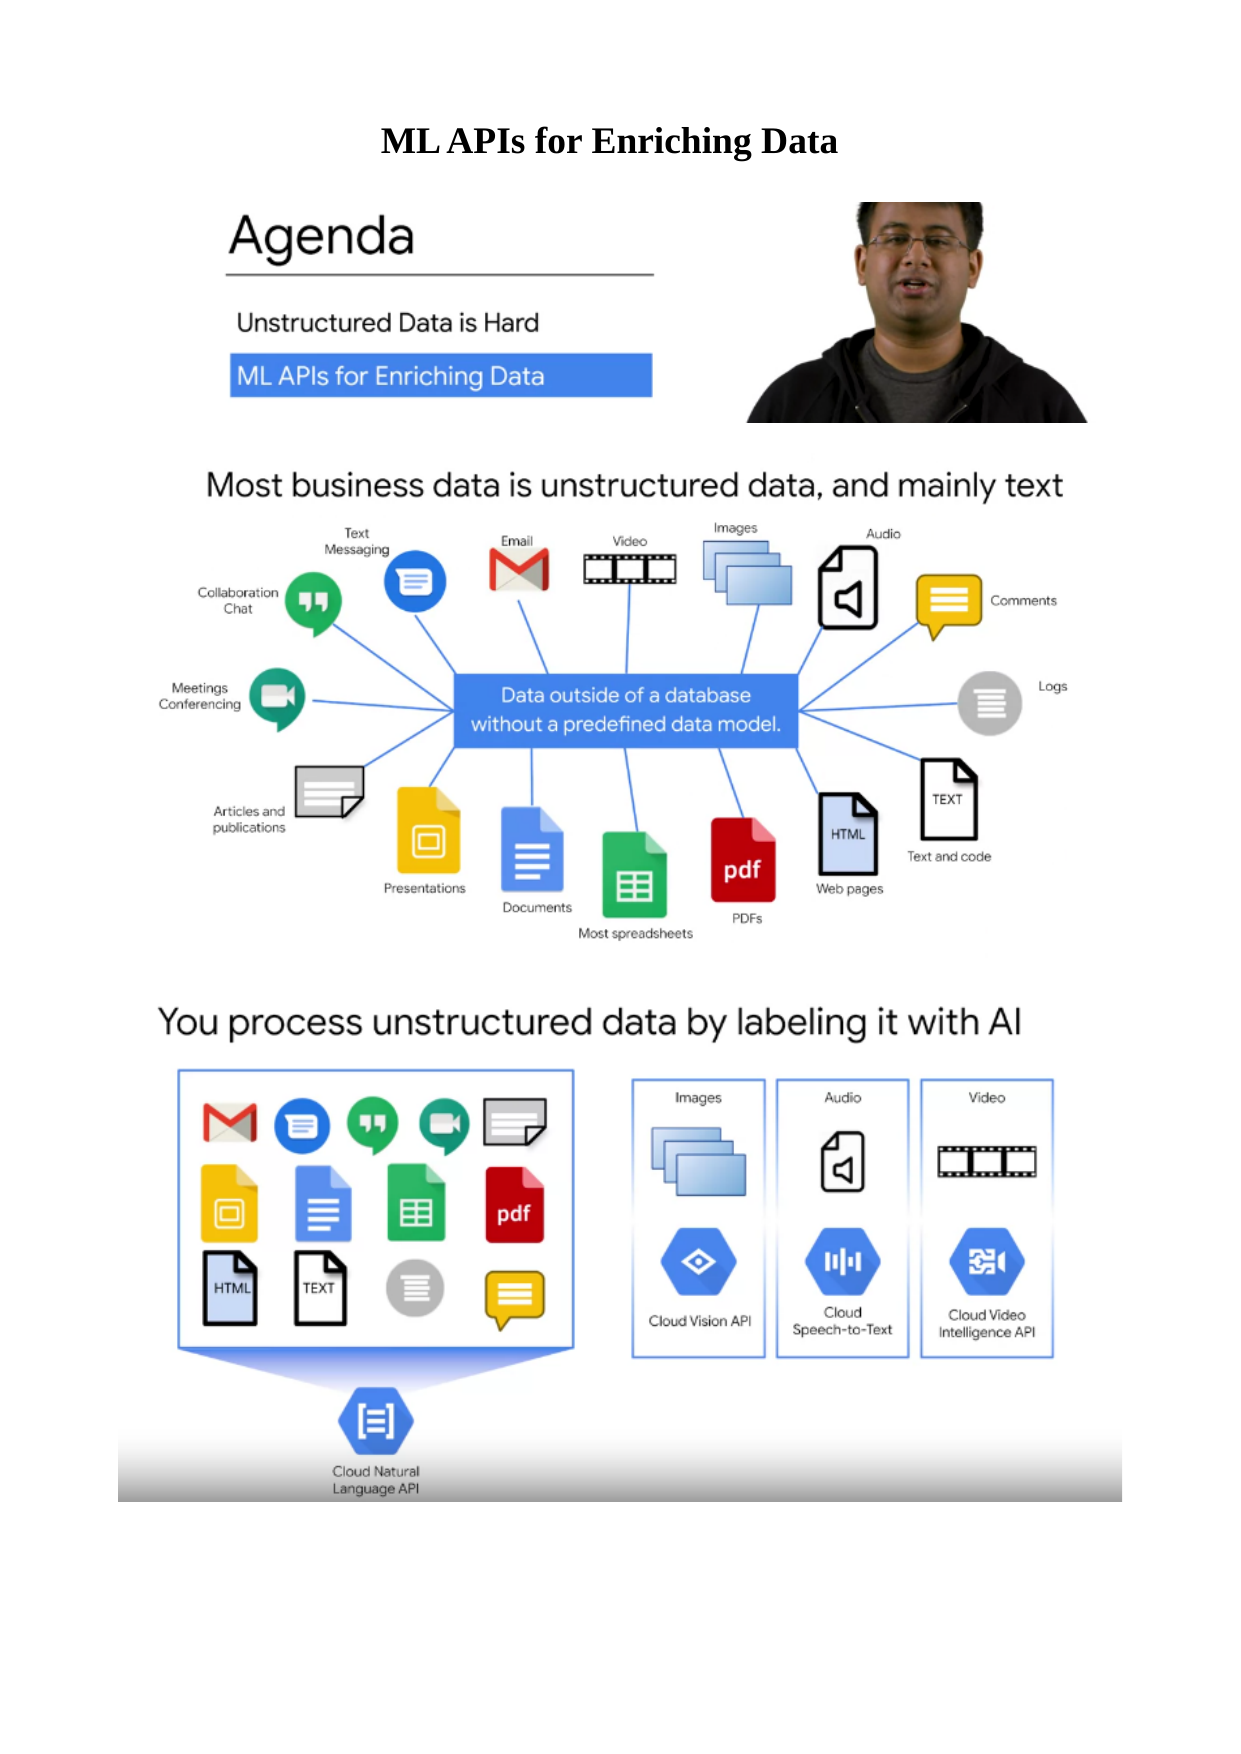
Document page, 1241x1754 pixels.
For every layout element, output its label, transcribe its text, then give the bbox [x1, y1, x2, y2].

subtitle ML APIs for Enriching Data [118, 118, 1122, 161]
picture [118, 986, 1123, 1502]
picture [118, 451, 1123, 958]
picture [118, 202, 1123, 423]
